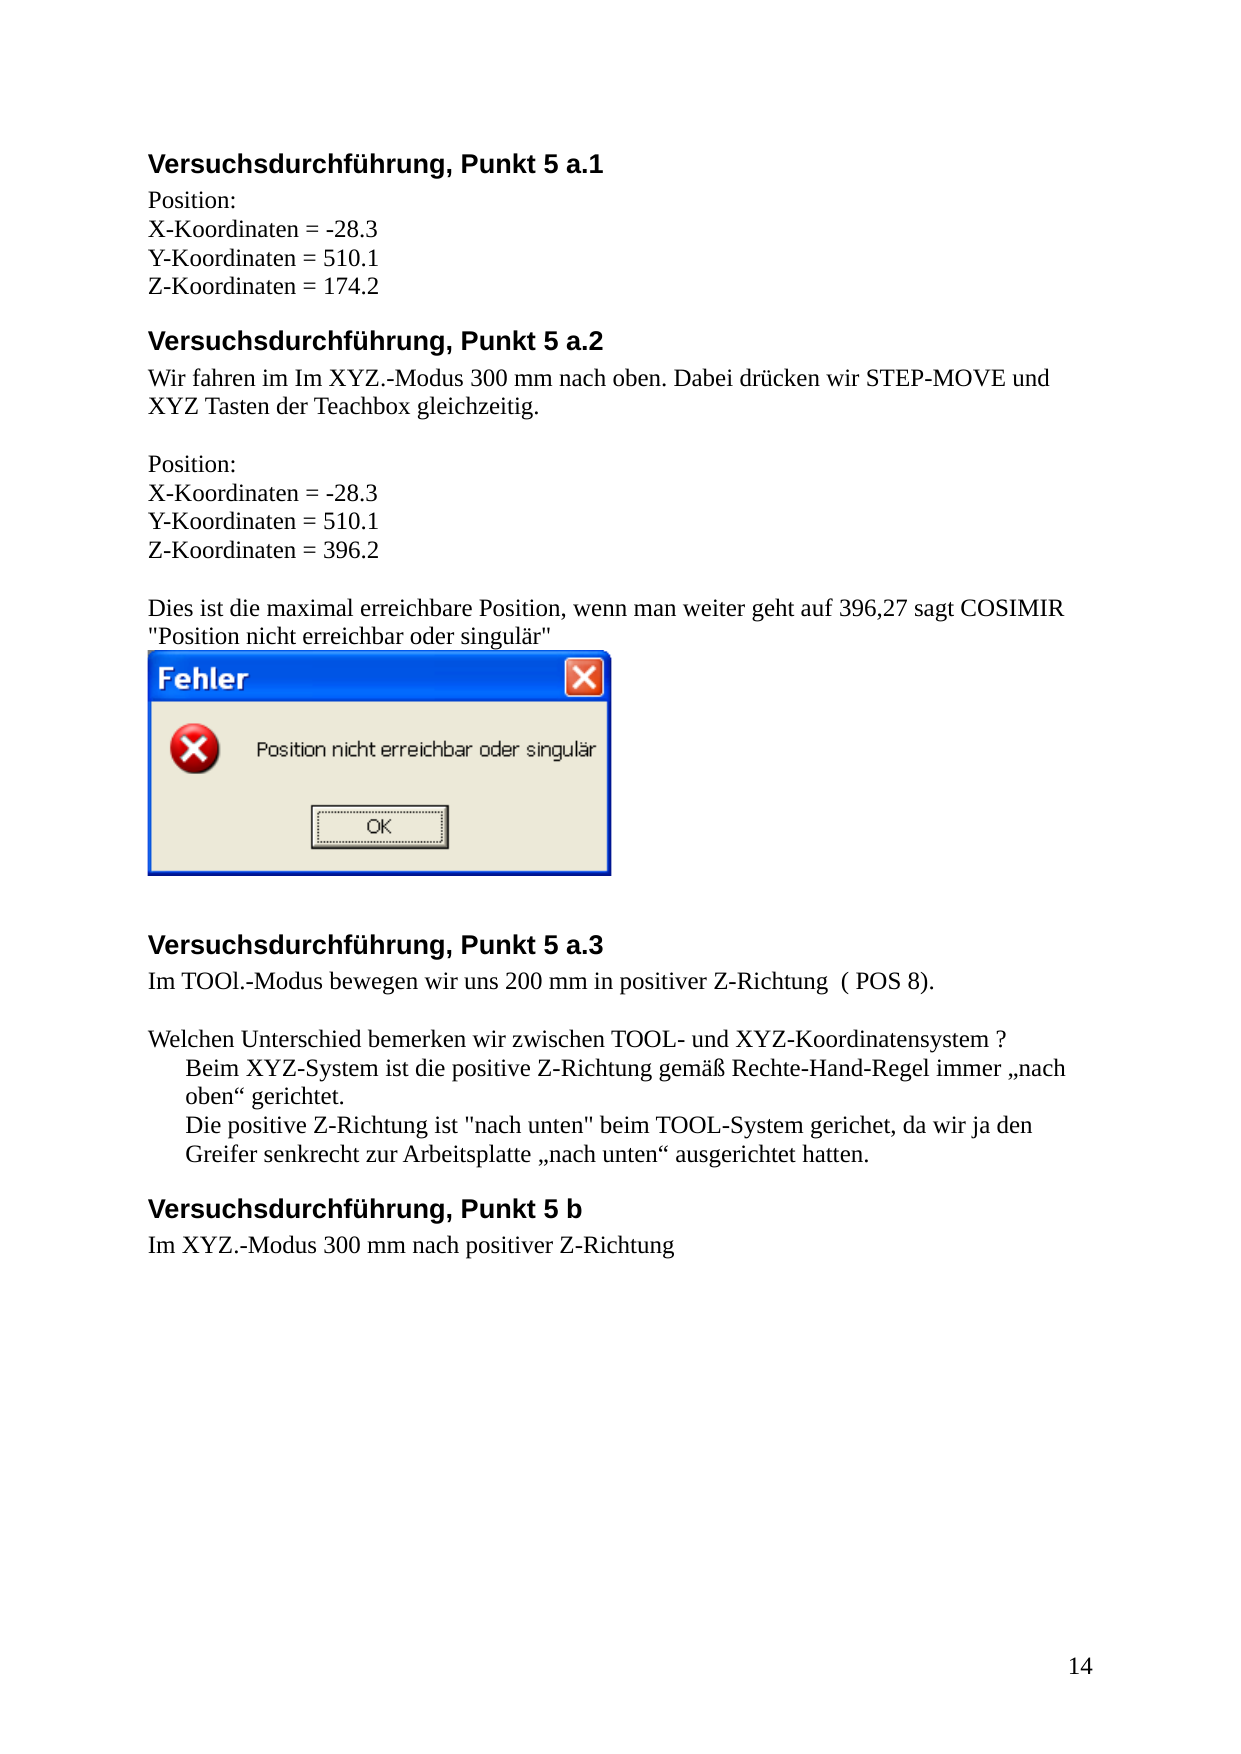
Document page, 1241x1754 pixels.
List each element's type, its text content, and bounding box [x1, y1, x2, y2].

subtitle Versuchsdurchführung, Punkt 5 a.2 [148, 325, 1093, 356]
subtitle Versuchsdurchführung, Punkt 5 a.1 [148, 148, 1093, 179]
text Z-Koordinaten = 174.2 [148, 271, 1093, 300]
text Wir fahren im Im XYZ.-Modus 300 mm nach oben. Dabei drücken wir STEP-MOVE und XYZ Tasten der Teachbox gleichzeitig. [148, 363, 1093, 420]
list Die positive Z-Richtung ist "nach unten" beim TOOL-System gerichet, da wir ja den Greifer senkrecht zur Arbeitsplatte „nach unten“ ausgerichtet hatten. [148, 1110, 1093, 1168]
text Y-Koordinaten = 510.1 [148, 243, 1093, 271]
text Position: [148, 449, 1093, 478]
picture [147, 650, 612, 876]
text Welchen Unterschied bemerken wir zwischen TOOL- und XYZ-Koordinatensystem ? [148, 1024, 1093, 1053]
text Z-Koordinaten = 396.2 [148, 535, 1093, 564]
text X-Koordinaten = -28.3 [148, 214, 1093, 243]
text Position: [148, 185, 1093, 214]
text Y-Koordinaten = 510.1 [148, 506, 1093, 535]
text Im XYZ.-Modus 300 mm nach positiver Z-Richtung [148, 1230, 1093, 1259]
subtitle Versuchsdurchführung, Punkt 5 a.3 [148, 929, 1093, 960]
subtitle Versuchsdurchführung, Punkt 5 b [148, 1193, 1093, 1224]
list Beim XYZ-System ist die positive Z-Richtung gemäß Rechte-Hand-Regel immer „nach oben“ gerichtet. [148, 1053, 1093, 1110]
text X-Koordinaten = -28.3 [148, 478, 1093, 506]
text Im TOOl.-Modus bewegen wir uns 200 mm in positiver Z-Richtung ( POS 8). [148, 966, 1093, 995]
text Dies ist die maximal erreichbare Position, wenn man weiter geht auf 396,27 sagt COSIMIR "Position nicht erreichbar oder singulär" [148, 593, 1093, 650]
